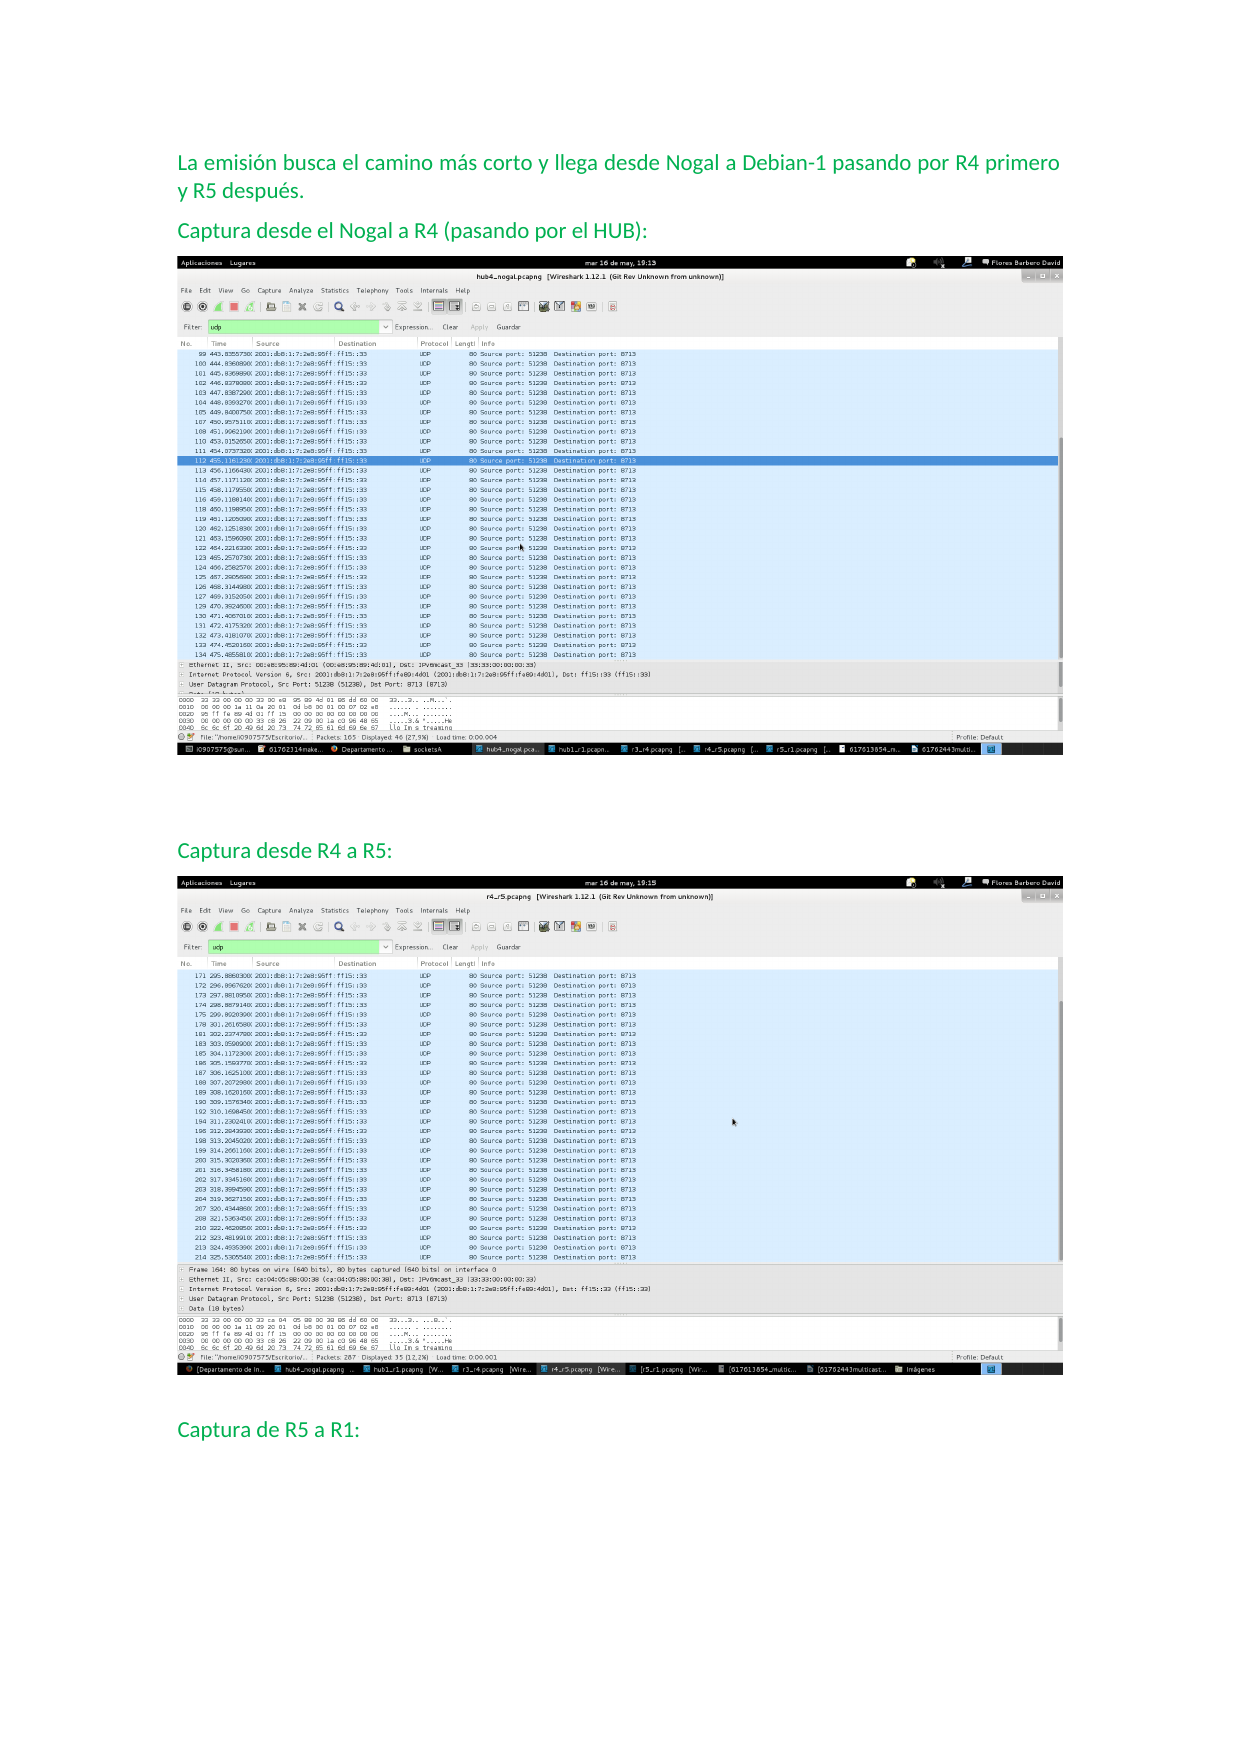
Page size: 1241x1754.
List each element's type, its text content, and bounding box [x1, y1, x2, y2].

text Captura de R5 a R1: [177, 1415, 1063, 1443]
picture [177, 876, 1063, 1375]
text Captura desde R4 a R5: [177, 836, 1063, 864]
text Captura desde el Nogal a R4 (pasando por el HUB): [177, 216, 1063, 244]
text La emisión busca el camino más corto y llega desde Nogal a Debian-1 pasando por R4 primero y R5 después. [177, 148, 1063, 204]
picture [177, 256, 1063, 755]
